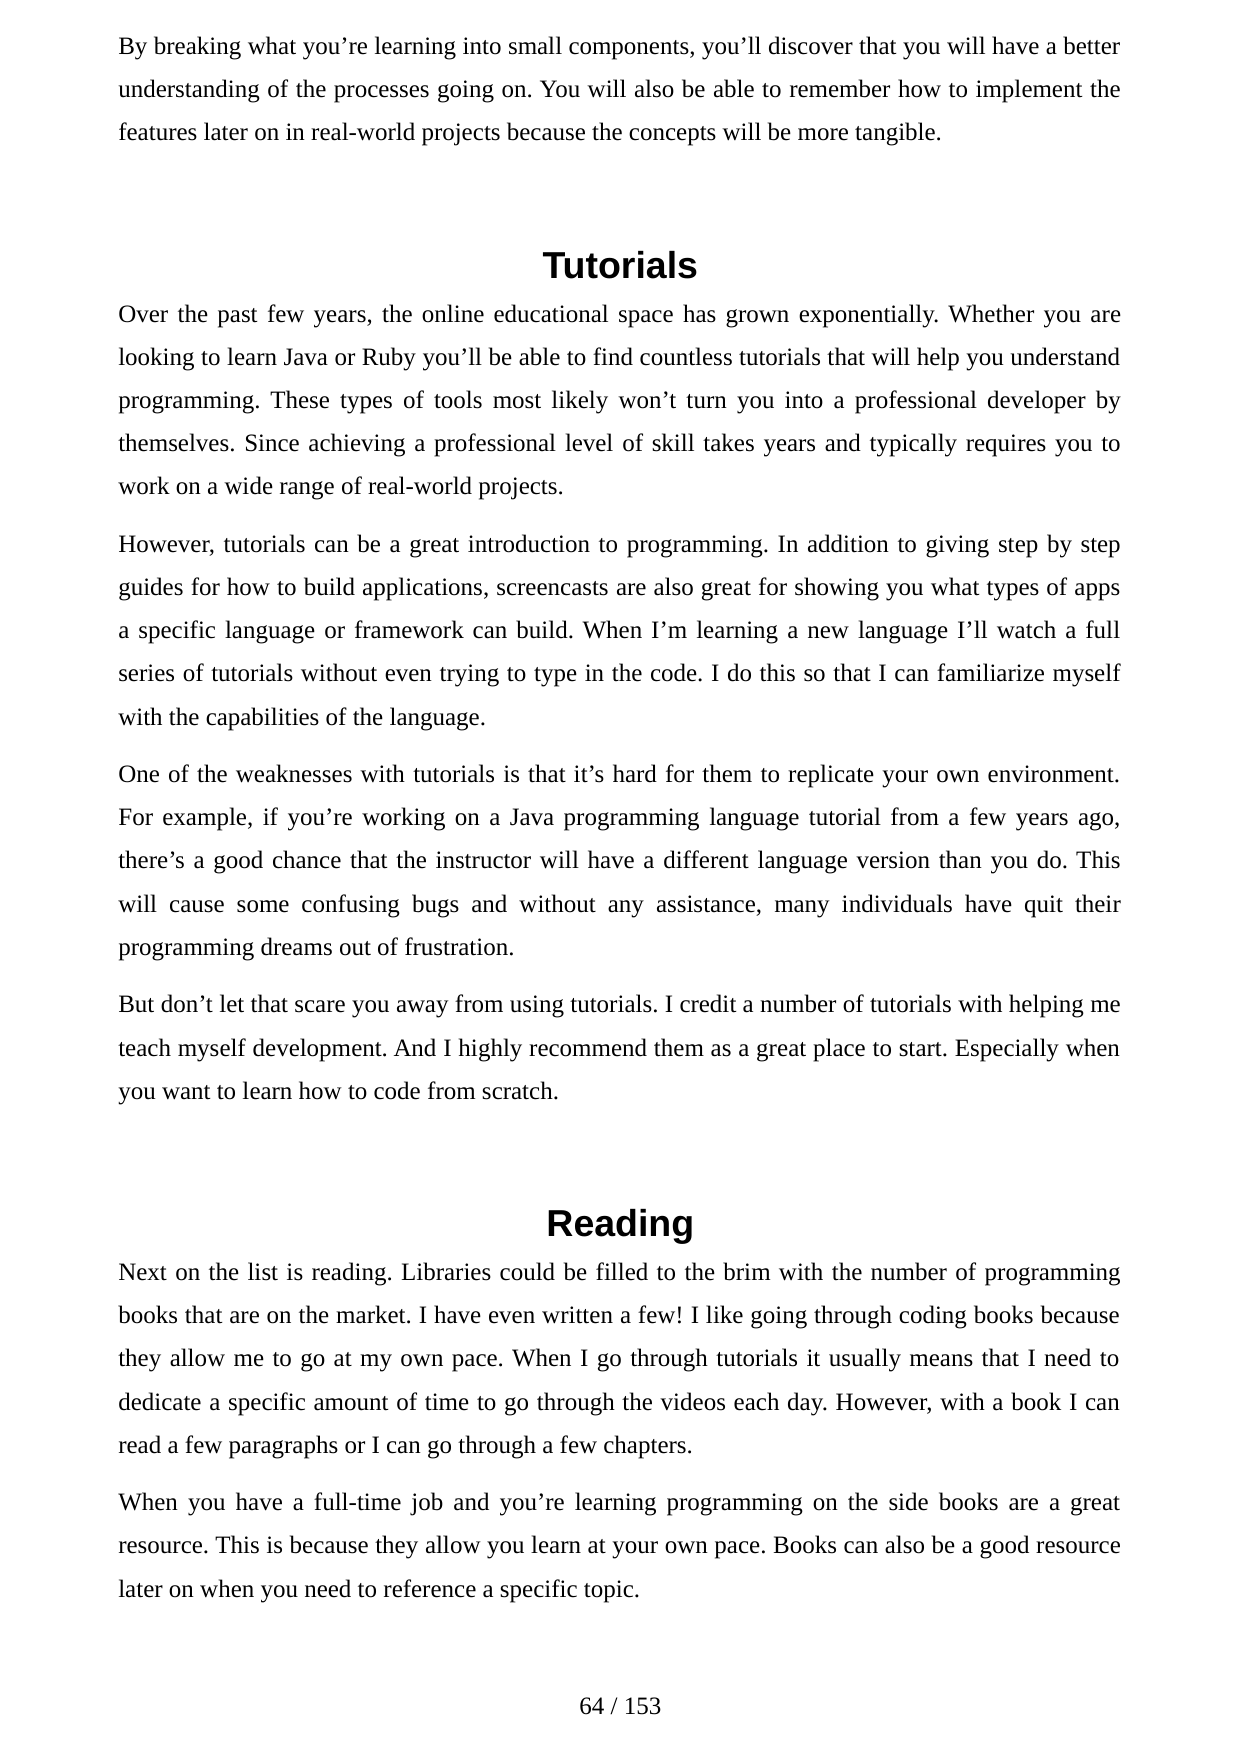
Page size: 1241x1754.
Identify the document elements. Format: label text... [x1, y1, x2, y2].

text One of the weaknesses with tutorials is that it’s hard for them to replicate your own environment. For example, if you’re working on a Java programming language tutorial from a few years ago, there’s a good chance that the instructor will have a different language version than you do. This will cause some confusing bugs and without any assistance, many individuals have quit their programming dreams out of frustration. [118, 759, 1122, 961]
text Over the past few years, the online educational space has grown exponentially. Whether you are looking to learn Java or Ruby you’ll be able to find countless tutorials that will help you understand programming. These types of tools most likely won’t turn you into a professional developer by themselves. Since achieving a professional level of skill takes years and typically requires you to work on a wide range of real-world projects. [118, 299, 1122, 500]
text However, tutorials can be a great introduction to programming. In addition to giving step by step guides for how to build applications, screencasts are also great for showing you what types of apps a specific language or framework can build. When I’m learning a new language I’ll watch a full series of tutorials without even trying to type in the code. I do this so that I can familiarize myself with the capabilities of the language. [118, 529, 1122, 730]
text When you have a full-time job and you’re learning programming on the side books are a great resource. This is because they allow you learn at your own pace. Books can also be a good resource later on when you need to reference a specific topic. [118, 1487, 1122, 1602]
subtitle Reading [118, 1202, 1122, 1245]
text Next on the list is reading. Libraries could be filled to the brim with the number of programming books that are on the market. I have even written a few! I like going through coding books because they allow me to go at my own pace. When I go through tutorials it usually means that I need to dedicate a specific amount of time to go through the videos each day. However, with a book I can read a few paragraphs or I can go through a few chapters. [118, 1257, 1122, 1458]
text By breaking what you’re learning into small components, you’ll discover that you will have a better understanding of the processes going on. You will also be able to remember how to implement the features later on in real-world projects because the concepts will be more tangible. [118, 31, 1122, 146]
text But don’t let that scare you away from using tutorials. I credit a number of tutorials with helping me teach myself development. And I highly recommend them as a great place to start. Especially when you want to learn how to code from scratch. [118, 989, 1122, 1104]
subtitle Tutorials [118, 243, 1122, 286]
